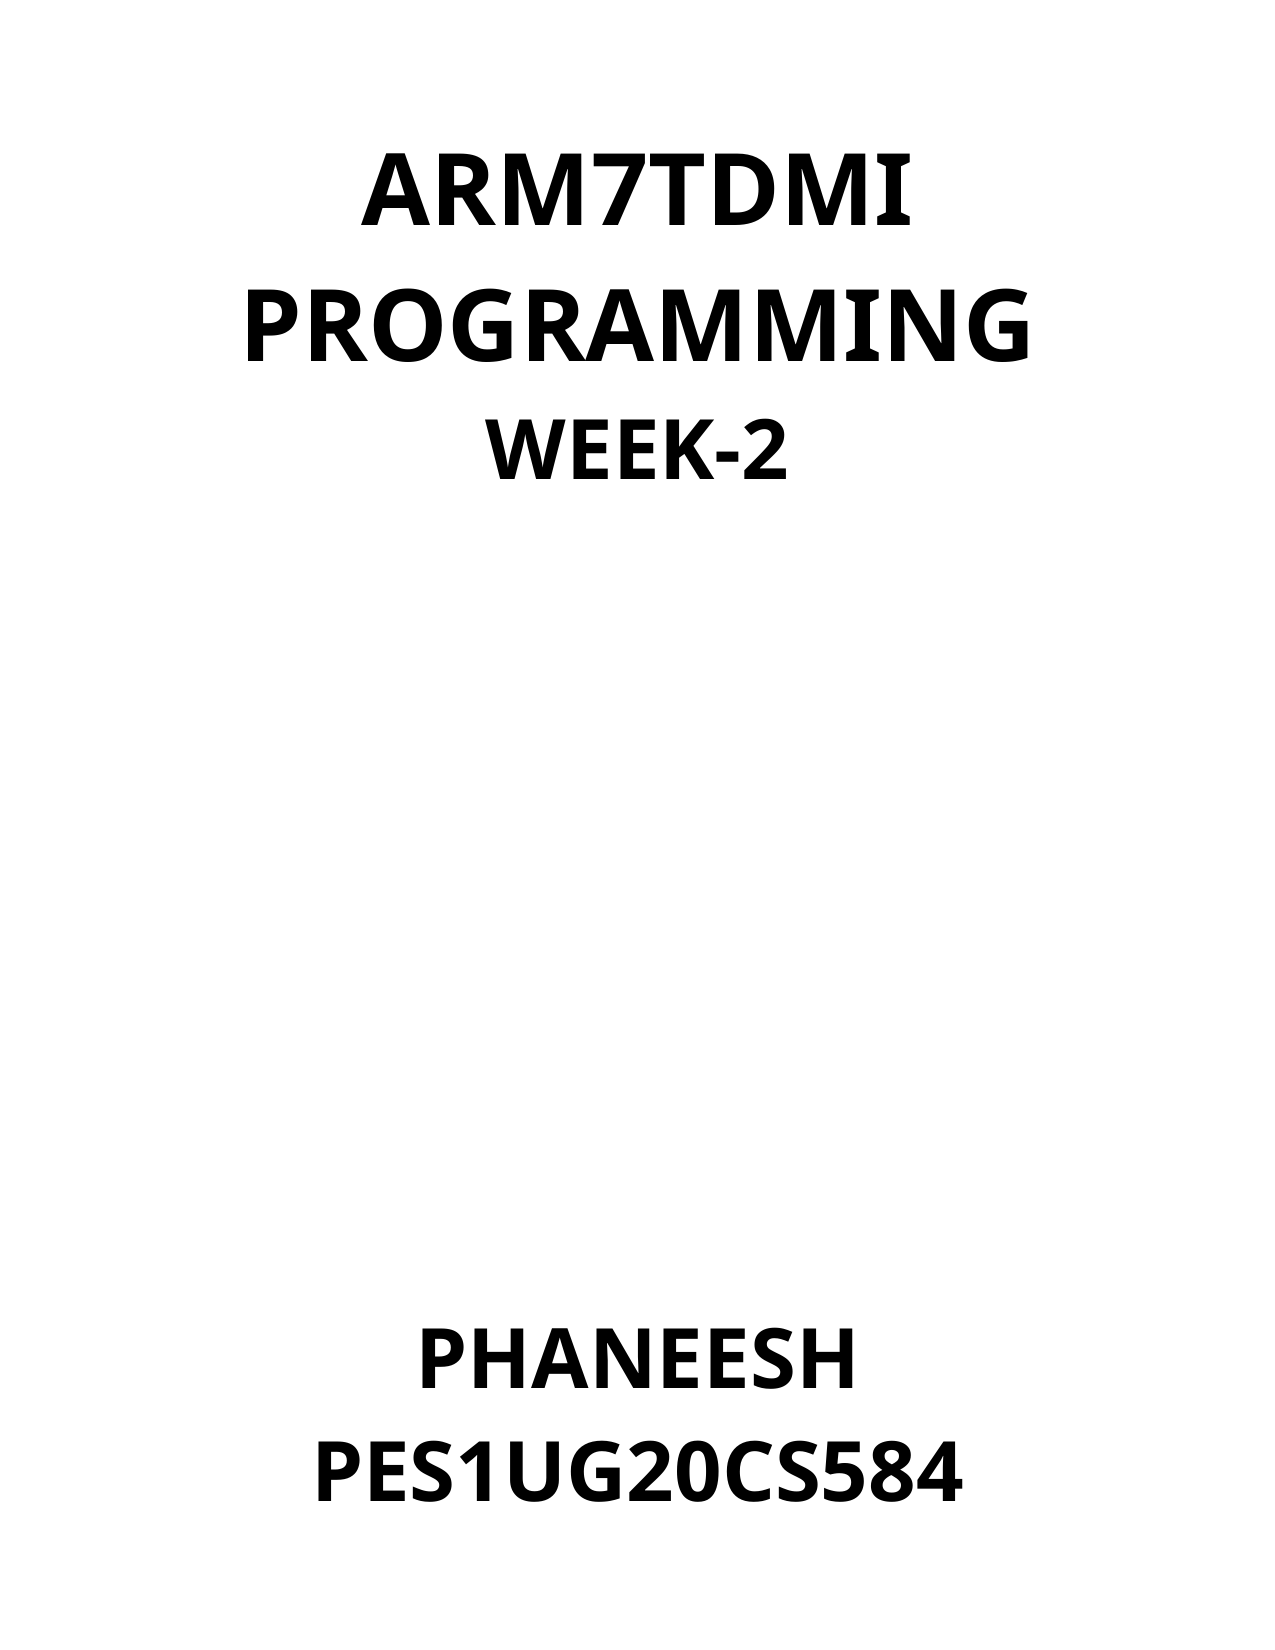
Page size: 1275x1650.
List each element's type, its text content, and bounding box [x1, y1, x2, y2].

text WEEK-2 [118, 391, 1157, 504]
text PHANEESH [118, 1299, 1157, 1412]
text PES1UG20CS584 [118, 1412, 1157, 1526]
text ARM7TDMI PROGRAMMING [118, 118, 1157, 391]
